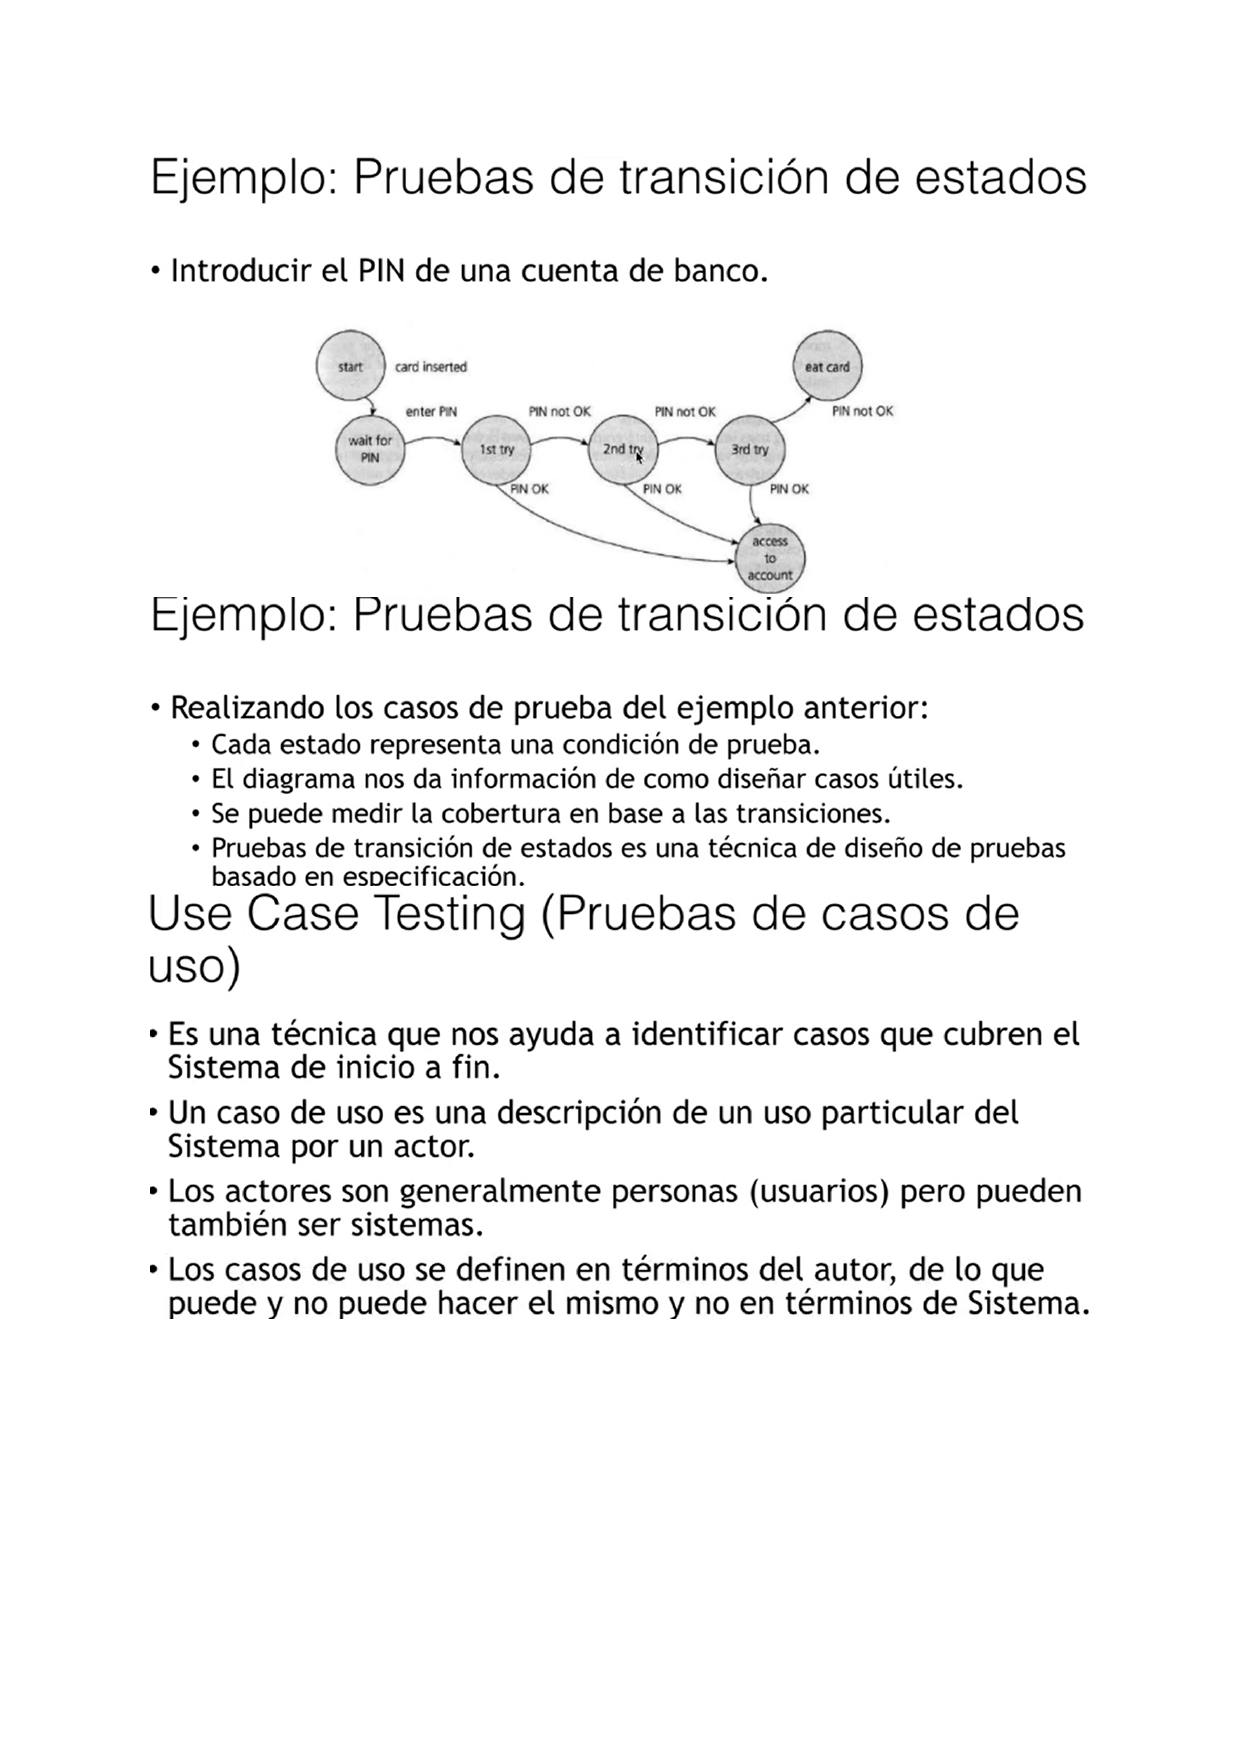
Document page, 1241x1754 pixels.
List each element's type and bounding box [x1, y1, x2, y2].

picture [150, 150, 1091, 594]
picture [150, 888, 1091, 1319]
picture [150, 597, 1091, 886]
